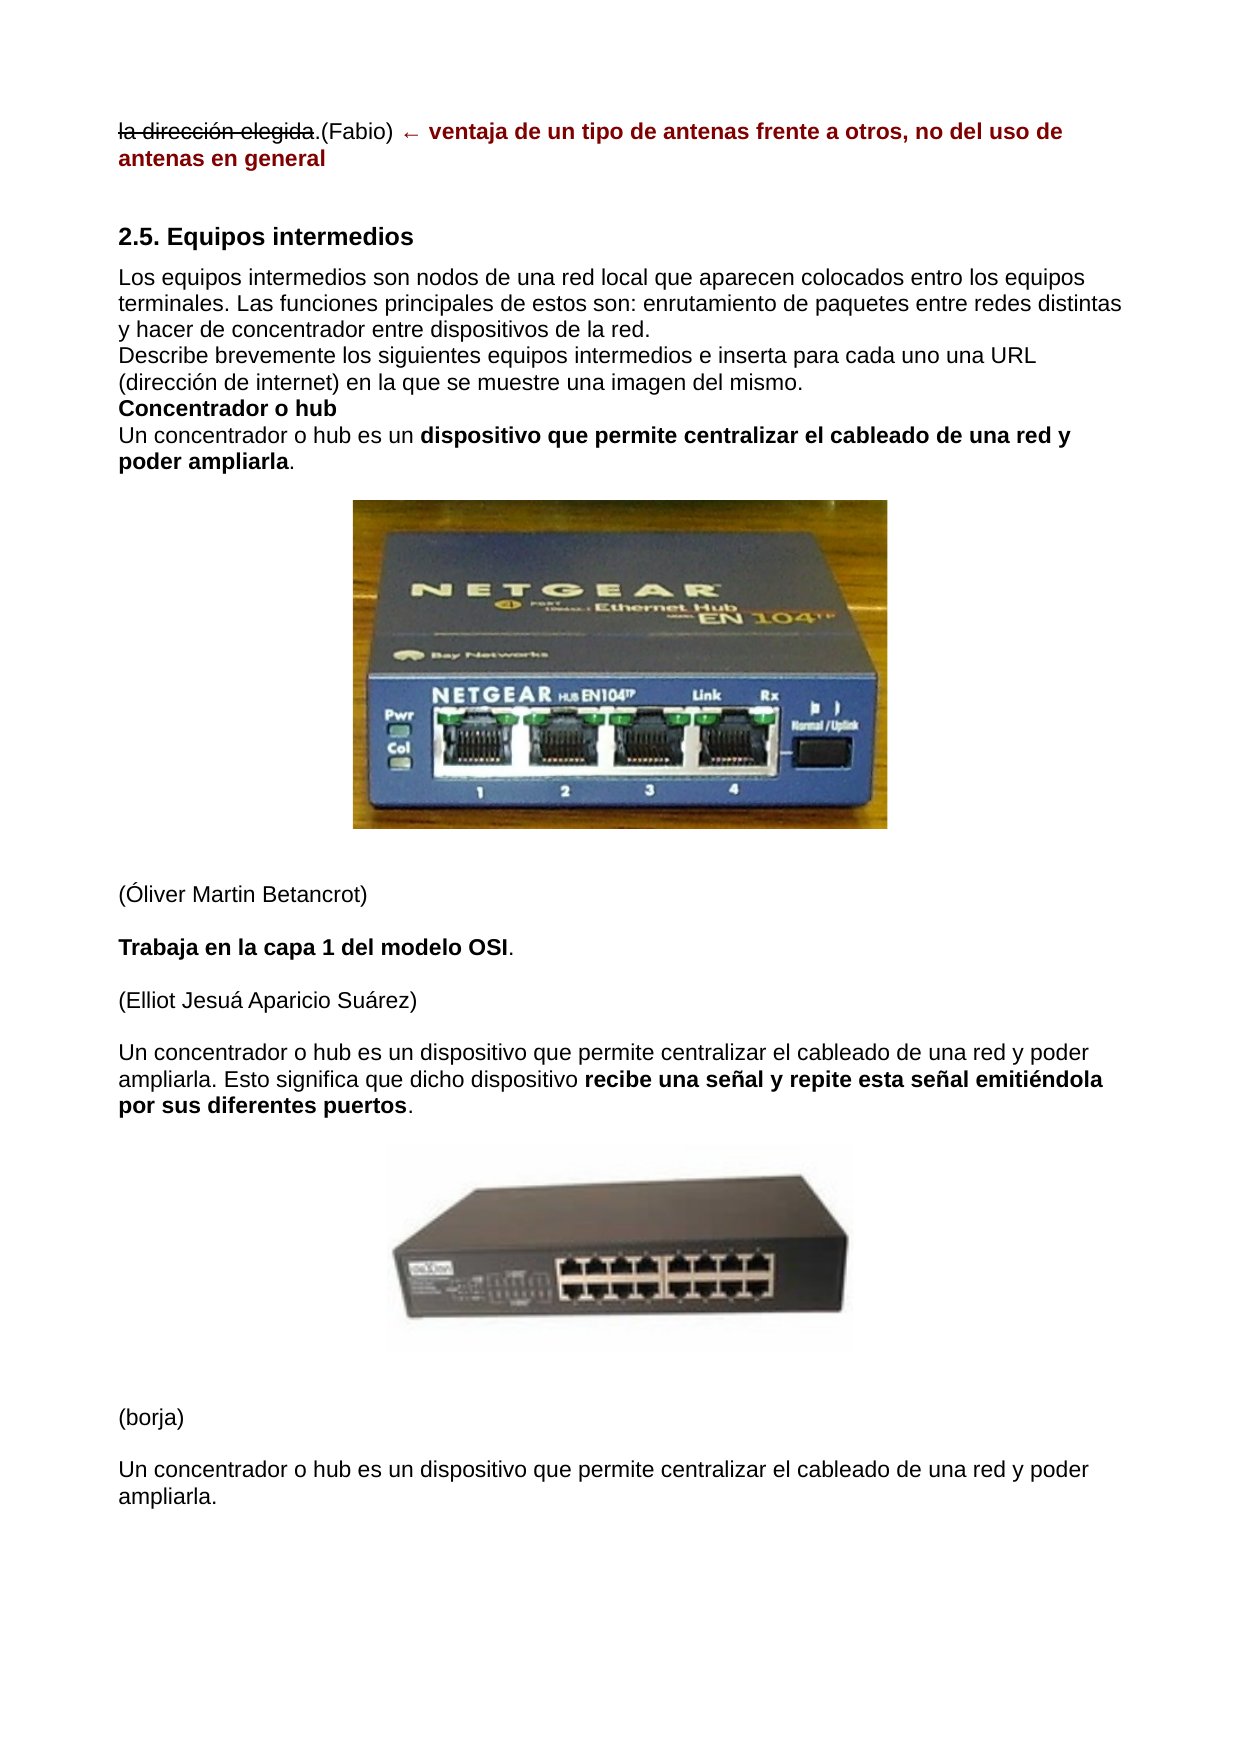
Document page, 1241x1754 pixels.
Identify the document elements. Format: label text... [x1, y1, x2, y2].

picture [352, 500, 888, 829]
text Un concentrador o hub es un dispositivo que permite centralizar el cableado de una red y poder ampliarla. [118, 422, 1122, 474]
picture [386, 1144, 854, 1351]
text Los equipos intermedios son nodos de una red local que aparecen colocados entro los equipos terminales. Las funciones principales de estos son: enrutamiento de paquetes entre redes distintas y hacer de concentrador entre dispositivos de la red. [118, 263, 1122, 342]
text la dirección elegida.(Fabio) ← ventaja de un tipo de antenas frente a otros, no del uso de antenas en general [118, 118, 1122, 171]
text (borja) [118, 1404, 1122, 1430]
subtitle 2.5. Equipos intermedios [118, 222, 1122, 251]
text Un concentrador o hub es un dispositivo que permite centralizar el cableado de una red y poder ampliarla. [118, 1456, 1122, 1509]
text (Elliot Jesuá Aparicio Suárez) [118, 987, 1122, 1013]
text Describe brevemente los siguientes equipos intermedios e inserta para cada uno una URL (dirección de internet) en la que se muestre una imagen del mismo. [118, 342, 1122, 395]
text Trabaja en la capa 1 del modelo OSI. [118, 934, 1122, 960]
text Concentrador o hub [118, 395, 1122, 422]
text Un concentrador o hub es un dispositivo que permite centralizar el cableado de una red y poder ampliarla. Esto significa que dicho dispositivo recibe una señal y repite esta señal emitiéndola por sus diferentes puertos. [118, 1039, 1122, 1118]
text (Óliver Martin Betancrot) [118, 881, 1122, 908]
